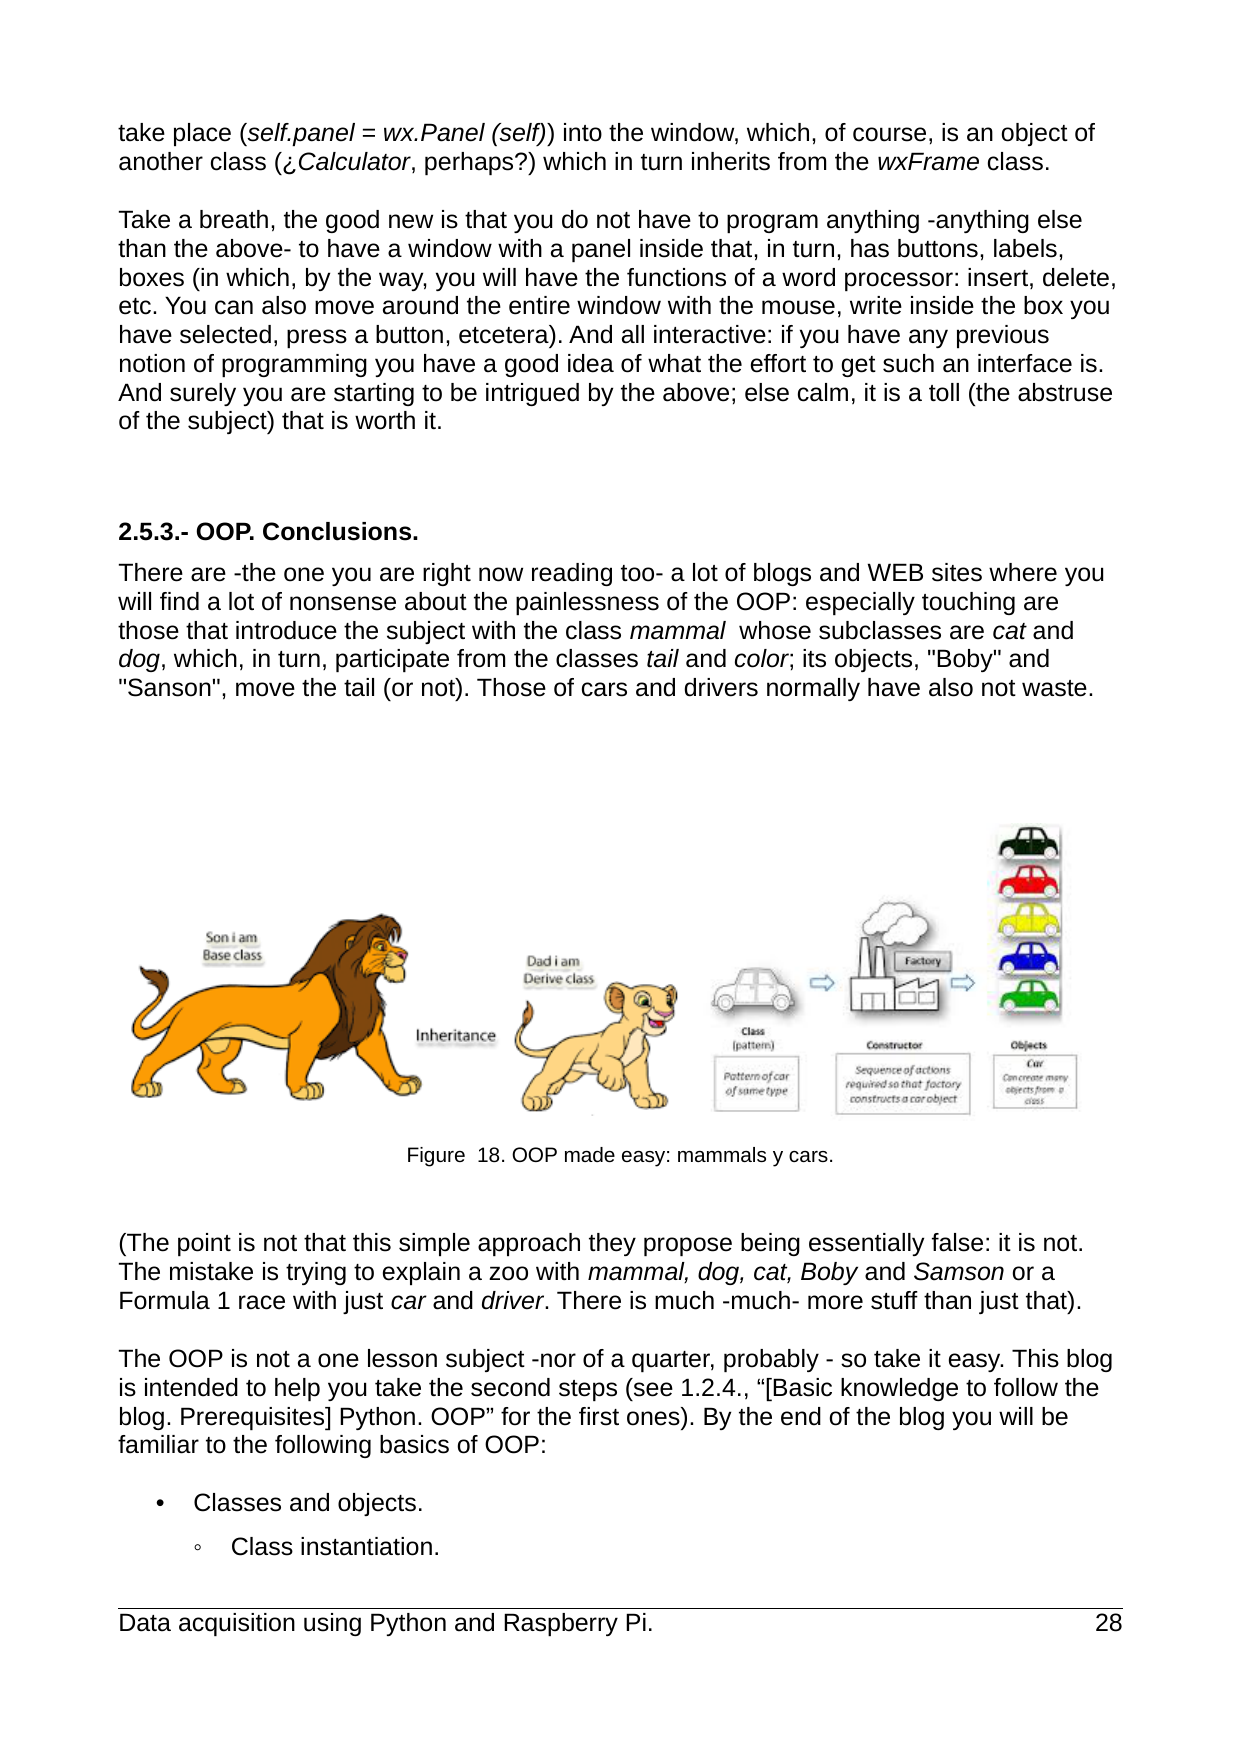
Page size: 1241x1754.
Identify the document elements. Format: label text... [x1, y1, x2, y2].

text There are -the one you are right now reading too- a lot of blogs and WEB sites where you will find a lot of nonsense about the painlessness of the OOP: especially touching are those that introduce the subject with the class mammal whose subclasses are cat and dog, which, in turn, participate from the classes tail and color; its objects, "Boby" and "Sanson", move the tail (or not). Those of cars and drivers normally have also not waste. [118, 558, 1122, 702]
text The OOP is not a one lesson subject -nor of a quarter, probably - so take it easy. This blog is intended to help you take the second steps (see 1.2.4., “[Basic knowledge to follow the blog. Prerequisites] Python. OOP” for the first ones). By the end of the blog you will be familiar to the following basics of OOP: [118, 1344, 1122, 1459]
text Take a breath, the good new is that you do not have to program anything -anything else than the above- to have a window with a panel inside that, in turn, has buttons, labels, boxes (in which, by the way, you will have the functions of a word processor: insert, delete, etc. You can also move around the entire window with the mouse, write inside the box you have selected, press a button, etcetera). And all interactive: if you have any previous notion of programming you have a good idea of what the effort to get such an interface is. And surely you are starting to be intrigued by the above; else calm, it is a toll (the abstruse of the subject) that is worth it. [118, 205, 1122, 435]
text (The point is not that this simple approach they propose being essentially false: it is not. The mistake is trying to explain a zoo with mammal, dog, cat, Boby and Samson or a Formula 1 race with just car and driver. There is much -much- more stuff than just that). [118, 1228, 1122, 1314]
list Class instantiation. [193, 1532, 1122, 1561]
subtitle 2.5.3.- OOP. Conclusions. [118, 517, 1122, 546]
text Figure 18. OOP made easy: mammals y cars. [118, 1071, 1122, 1167]
picture [130, 909, 682, 1116]
list Classes and objects. [156, 1488, 1122, 1517]
text take place (self.panel = wx.Panel (self)) into the window, which, of course, is an object of another class (¿Calculator, perhaps?) which in turn inherits from the wxFrame class. [118, 118, 1122, 176]
picture [699, 823, 1082, 1121]
